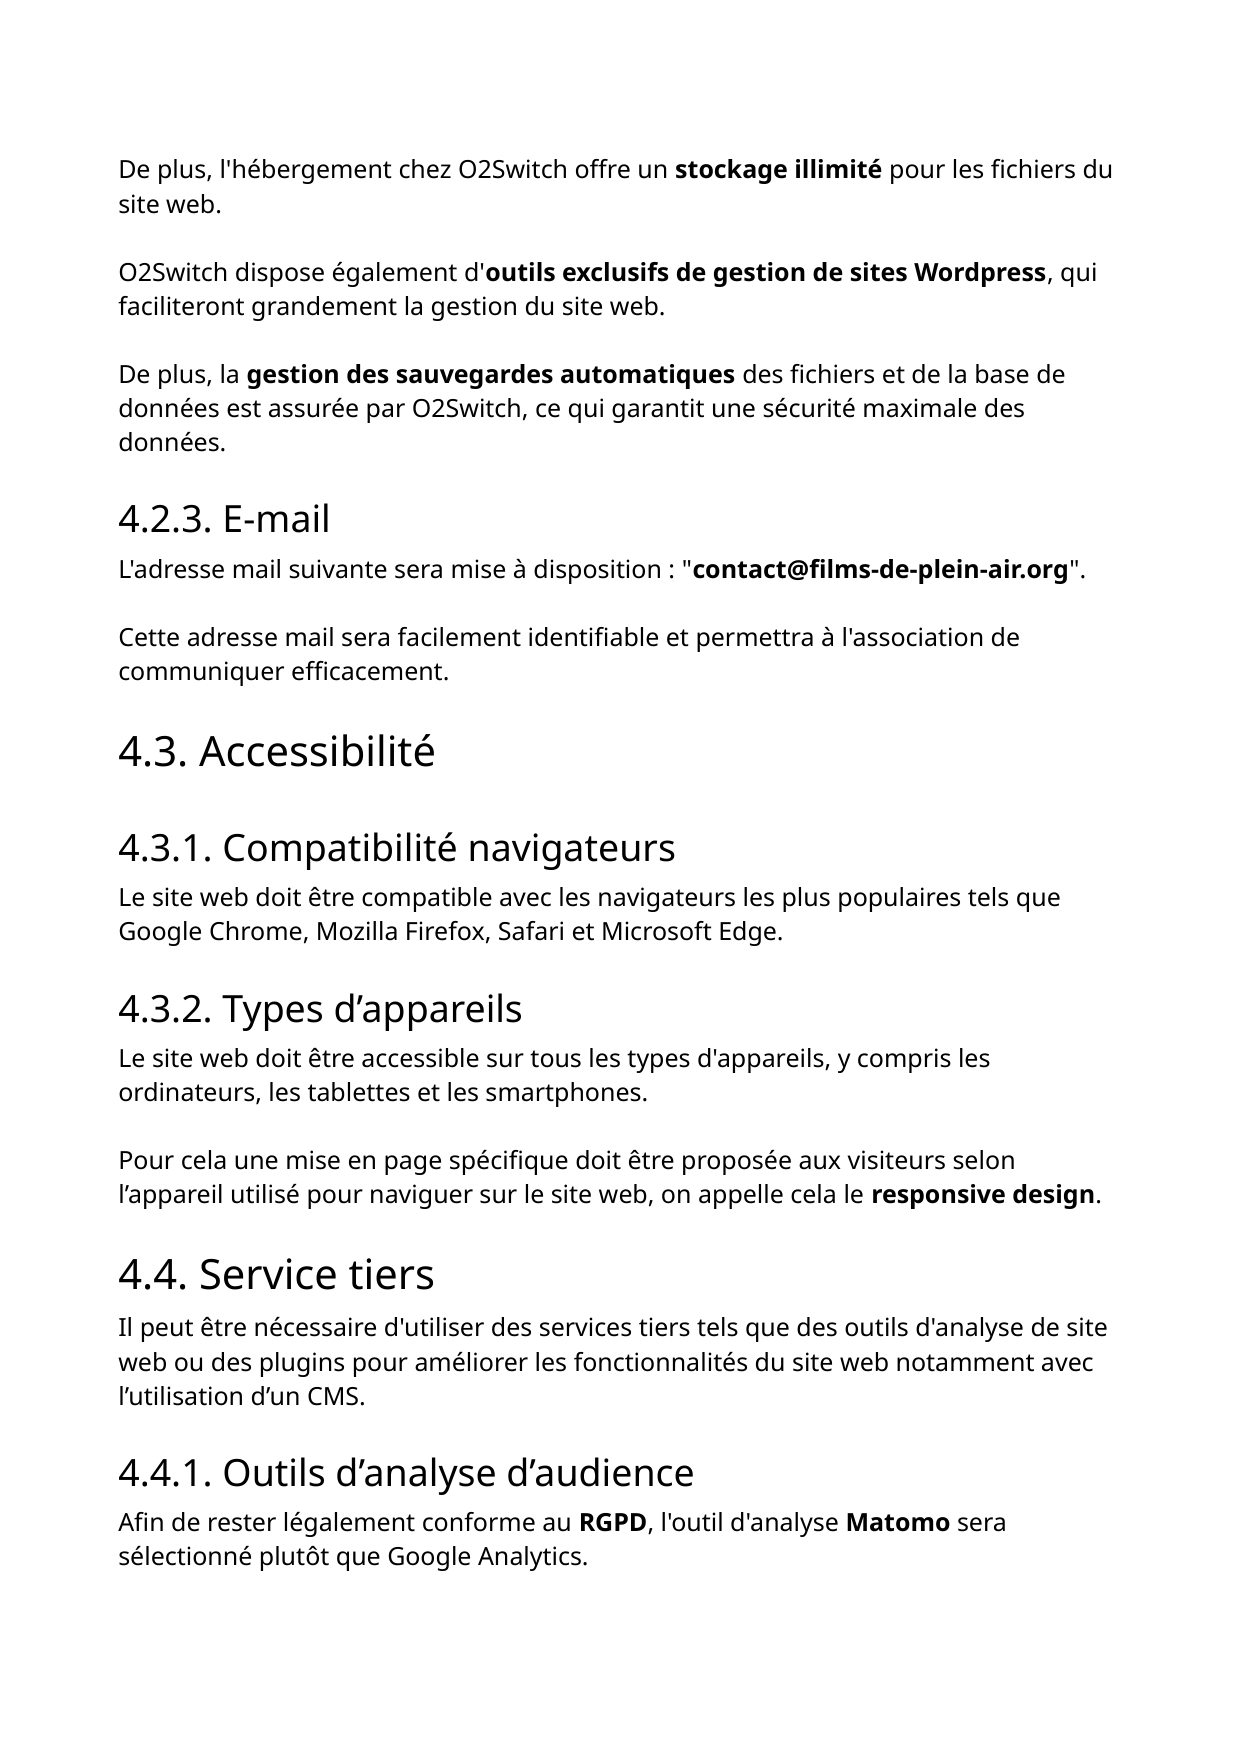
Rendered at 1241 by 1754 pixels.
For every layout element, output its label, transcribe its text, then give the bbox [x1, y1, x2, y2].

text Il peut être nécessaire d'utiliser des services tiers tels que des outils d'analyse de site web ou des plugins pour améliorer les fonctionnalités du site web notamment avec l’utilisation d’un CMS. [118, 1310, 1122, 1412]
text Cette adresse mail sera facilement identifiable et permettra à l'association de communiquer efficacement. [118, 619, 1122, 688]
text 4.3.2. Types d’appareils [118, 982, 1122, 1033]
text De plus, l'hébergement chez O2Switch offre un stockage illimité pour les fichiers du site web. [118, 152, 1122, 220]
text Le site web doit être compatible avec les navigateurs les plus populaires tels que Google Chrome, Mozilla Firefox, Safari et Microsoft Edge. [118, 880, 1122, 948]
text 4.3.1. Compatibilité navigateurs [118, 821, 1122, 872]
text De plus, la gestion des sauvegardes automatiques des fichiers et de la base de données est assurée par O2Switch, ce qui garantit une sécurité maximale des données. [118, 357, 1122, 459]
text L'adresse mail suivante sera mise à disposition : "contact@films-de-plein-air.org". [118, 551, 1122, 586]
text 4.3. Accessibilité [118, 722, 1122, 778]
text 4.2.3. E-mail [118, 493, 1122, 544]
text Le site web doit être accessible sur tous les types d'appareils, y compris les ordinateurs, les tablettes et les smartphones. [118, 1041, 1122, 1109]
text Pour cela une mise en page spécifique doit être proposée aux visiteurs selon l’appareil utilisé pour naviguer sur le site web, on appelle cela le responsive design. [118, 1143, 1122, 1211]
text 4.4. Service tiers [118, 1245, 1122, 1302]
text 4.4.1. Outils d’analyse d’audience [118, 1446, 1122, 1497]
text Afin de rester légalement conforme au RGPD, l'outil d'analyse Matomo sera sélectionné plutôt que Google Analytics. [118, 1505, 1122, 1573]
text O2Switch dispose également d'outils exclusifs de gestion de sites Wordpress, qui faciliteront grandement la gestion du site web. [118, 254, 1122, 322]
